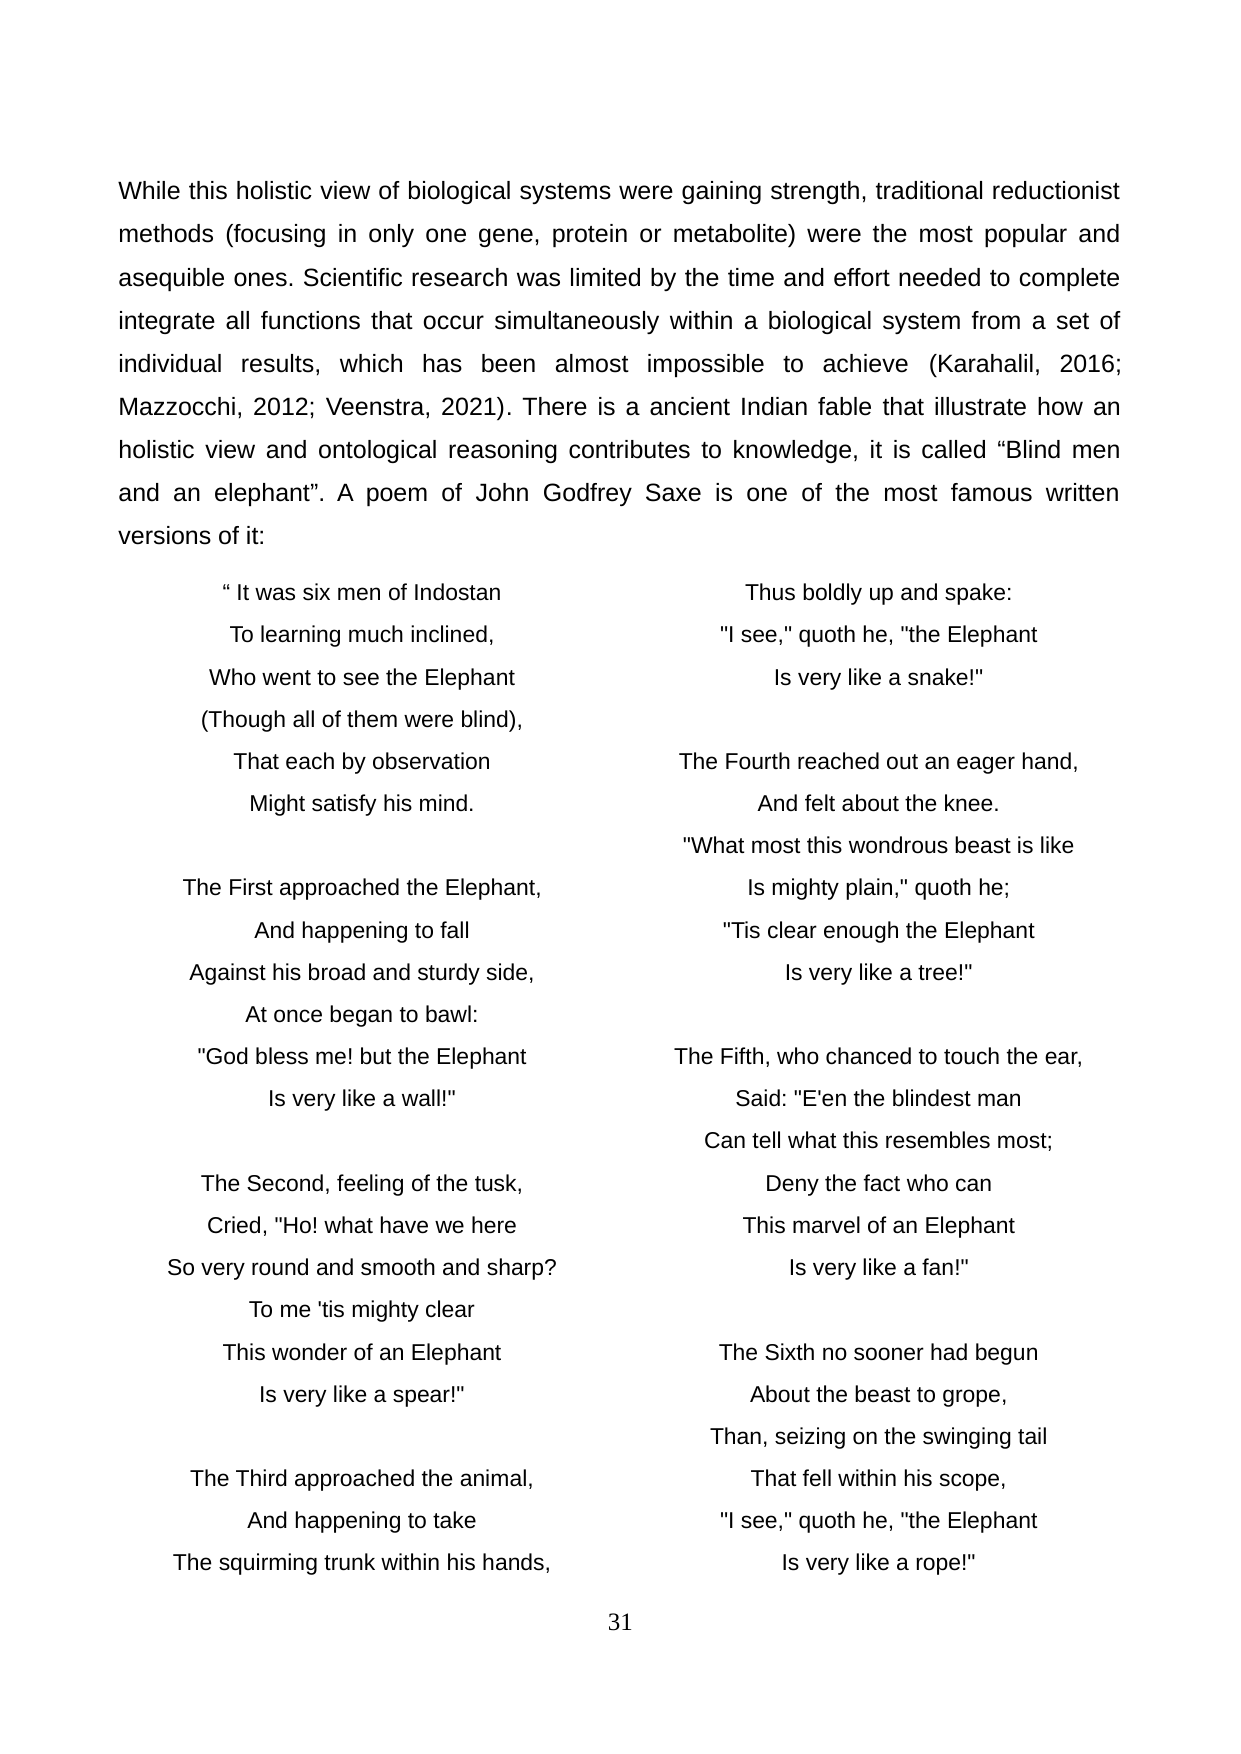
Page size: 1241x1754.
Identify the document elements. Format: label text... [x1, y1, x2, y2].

text That each by observation [118, 748, 605, 774]
text To me 'tis mighty clear [118, 1296, 605, 1323]
text Against his broad and sturdy side, [118, 959, 605, 985]
text To learning much inclined, [118, 621, 605, 648]
text The Sixth no sooner had begun [635, 1338, 1122, 1365]
text Who went to see the Elephant [118, 663, 605, 690]
text The Fifth, who chanced to touch the ear, [635, 1043, 1122, 1069]
text Is very like a snake!" [635, 663, 1122, 690]
text Is very like a fan!" [635, 1254, 1122, 1280]
text Is very like a rope!" [635, 1549, 1122, 1576]
text Might satisfy his mind. [118, 790, 605, 816]
text The First approached the Elephant, [118, 874, 605, 901]
text “ It was six men of Indostan [118, 579, 605, 605]
text Than, seizing on the swinging tail [635, 1423, 1122, 1449]
text And happening to fall [118, 917, 605, 943]
text And happening to take [118, 1507, 605, 1533]
text Is mighty plain," quoth he; [635, 874, 1122, 901]
text Is very like a spear!" [118, 1381, 605, 1407]
text The Third approached the animal, [118, 1465, 605, 1491]
text "God bless me! but the Elephant [118, 1043, 605, 1069]
text The Fourth reached out an eager hand, [635, 748, 1122, 774]
text Said: "E'en the blindest man [635, 1085, 1122, 1112]
text Is very like a wall!" [118, 1085, 605, 1112]
text At once began to bawl: [118, 1001, 605, 1027]
text About the beast to grope, [635, 1381, 1122, 1407]
text That fell within his scope, [635, 1465, 1122, 1491]
text Deny the fact who can [635, 1170, 1122, 1196]
text "What most this wondrous beast is like [635, 832, 1122, 858]
text Is very like a tree!" [635, 959, 1122, 985]
text (Though all of them were blind), [118, 706, 605, 732]
text The squirming trunk within his hands, [118, 1549, 605, 1576]
text "I see," quoth he, "the Elephant [635, 1507, 1122, 1533]
text "Tis clear enough the Elephant [635, 917, 1122, 943]
text Can tell what this resembles most; [635, 1127, 1122, 1154]
text This marvel of an Elephant [635, 1212, 1122, 1238]
text And felt about the knee. [635, 790, 1122, 816]
text The Second, feeling of the tusk, [118, 1170, 605, 1196]
text Thus boldly up and spake: [635, 579, 1122, 605]
text This wonder of an Elephant [118, 1338, 605, 1365]
text While this holistic view of biological systems were gaining strength, traditional reductionist methods (focusing in only one gene, protein or metabolite) were the most popular and asequible ones. Scientific research was limited by the time and effort needed to complete integrate all functions that occur simultaneously within a biological system from a set of individual results, which has been almost impossible to achieve (Karahalil, 2016; Mazzocchi, 2012; Veenstra, 2021)⁠. There is a ancient Indian fable that illustrate how an holistic view and ontological reasoning contributes to knowledge, it is called “Blind men and an elephant”. A poem of John Godfrey Saxe is one of the most famous written versions of it: [118, 176, 1122, 550]
text Cried, "Ho! what have we here [118, 1212, 605, 1238]
text So very round and smooth and sharp? [118, 1254, 605, 1280]
text "I see," quoth he, "the Elephant [635, 621, 1122, 648]
